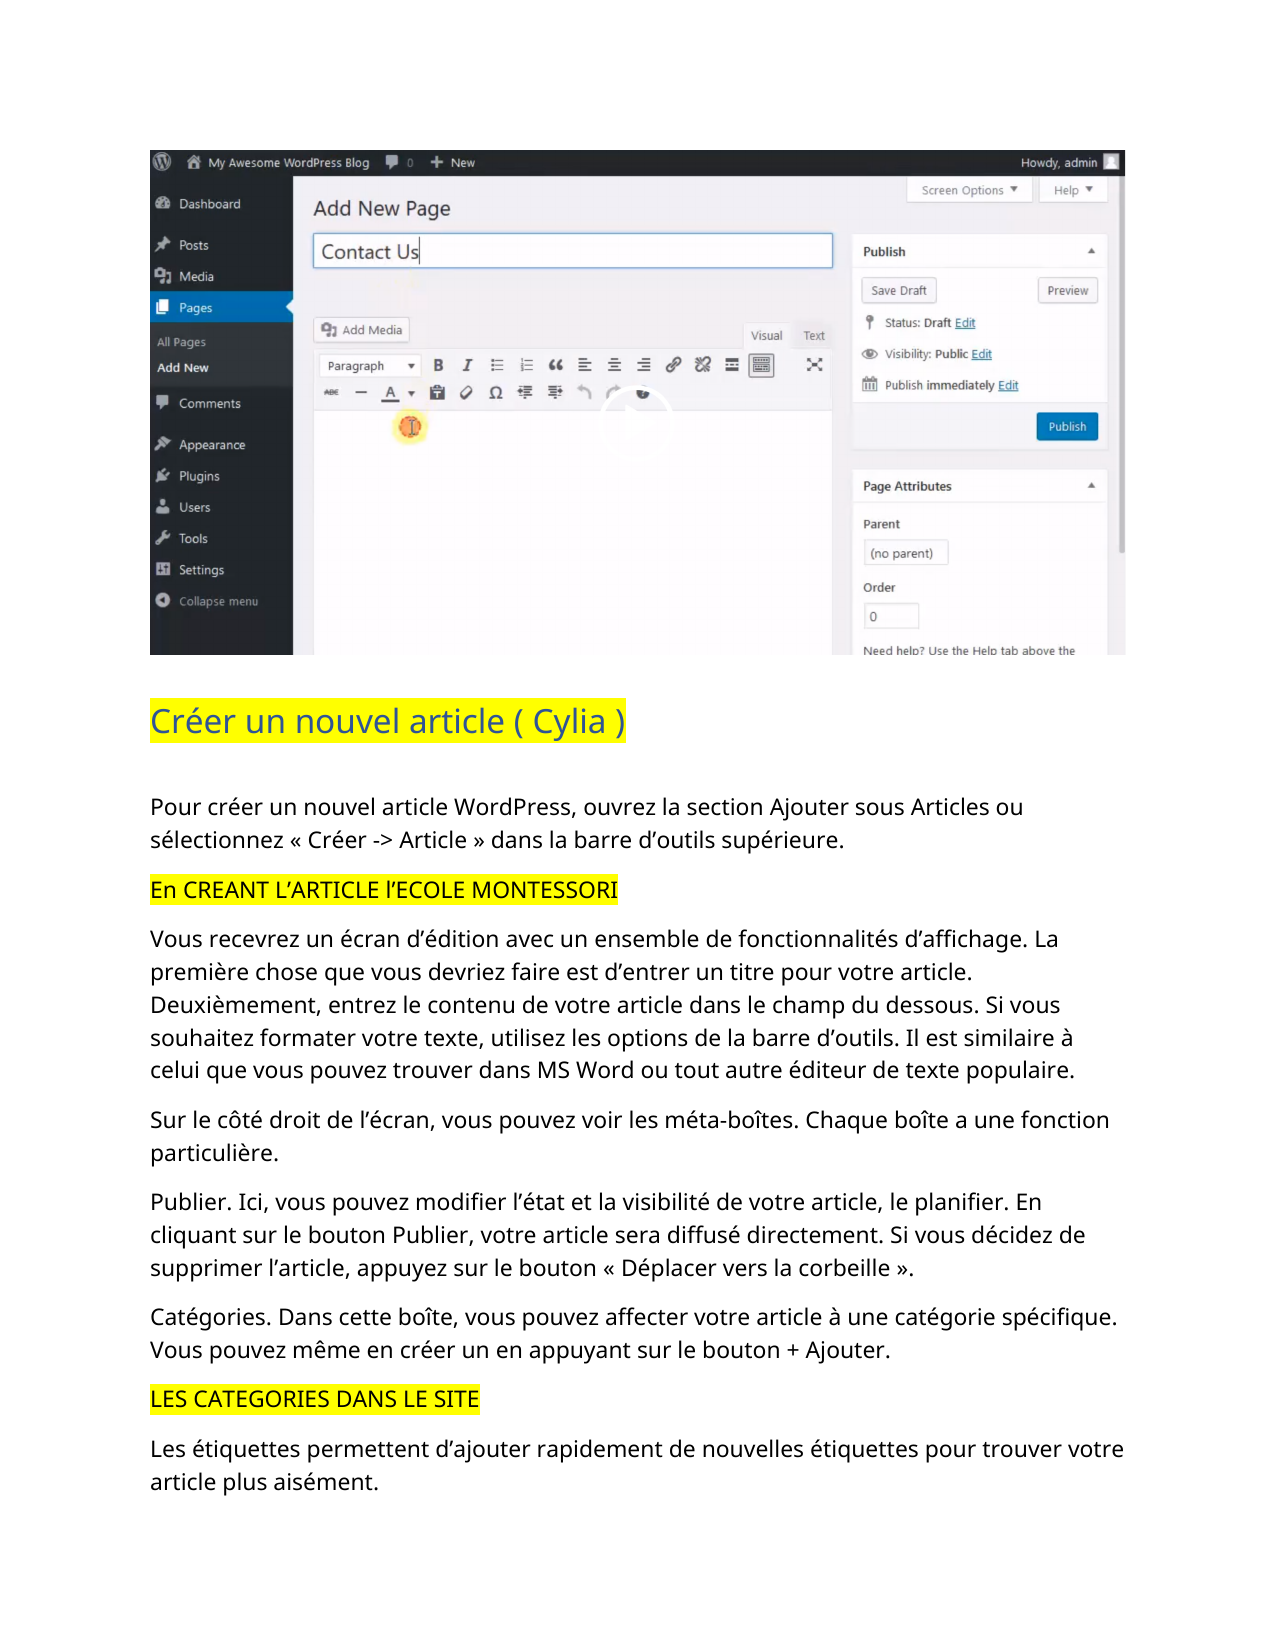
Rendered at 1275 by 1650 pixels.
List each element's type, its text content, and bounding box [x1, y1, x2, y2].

text Catégories. Dans cette boîte, vous pouvez affecter votre article à une catégorie spécifique. Vous pouvez même en créer un en appuyant sur le bouton + Ajouter. [150, 1301, 1125, 1365]
subtitle Créer un nouvel article ( Cylia ) [150, 698, 1125, 743]
text LES CATEGORIES DANS LE SITE [150, 1383, 1125, 1415]
text Vous recevrez un écran d’édition avec un ensemble de fonctionnalités d’affichage. La première chose que vous devriez faire est d’entrer un titre pour votre article. Deuxièmement, entrez le contenu de votre article dans le champ du dessous. Si vous souhaitez formater votre texte, utilisez les options de la barre d’outils. Il est similaire à celui que vous pouvez trouver dans MS Word ou tout autre éditeur de texte populaire. [150, 923, 1125, 1086]
text Publier. Ici, vous pouvez modifier l’état et la visibilité de votre article, le planifier. En cliquant sur le bouton Publier, votre article sera diffusé directement. Si vous décidez de supprimer l’article, appuyez sur le bouton « Déplacer vers la corbeille ». [150, 1186, 1125, 1283]
text Les étiquettes permettent d’ajouter rapidement de nouvelles étiquettes pour trouver votre article plus aisément. [150, 1433, 1125, 1497]
text Pour créer un nouvel article WordPress, ouvrez la section Ajouter sous Articles ou sélectionnez « Créer -> Article » dans la barre d’outils supérieure. [150, 791, 1125, 855]
text Sur le côté droit de l’écran, vous pouvez voir les méta-boîtes. Chaque boîte a une fonction particulière. [150, 1104, 1125, 1168]
text En CREANT L’ARTICLE l’ECOLE MONTESSORI [150, 873, 1125, 905]
